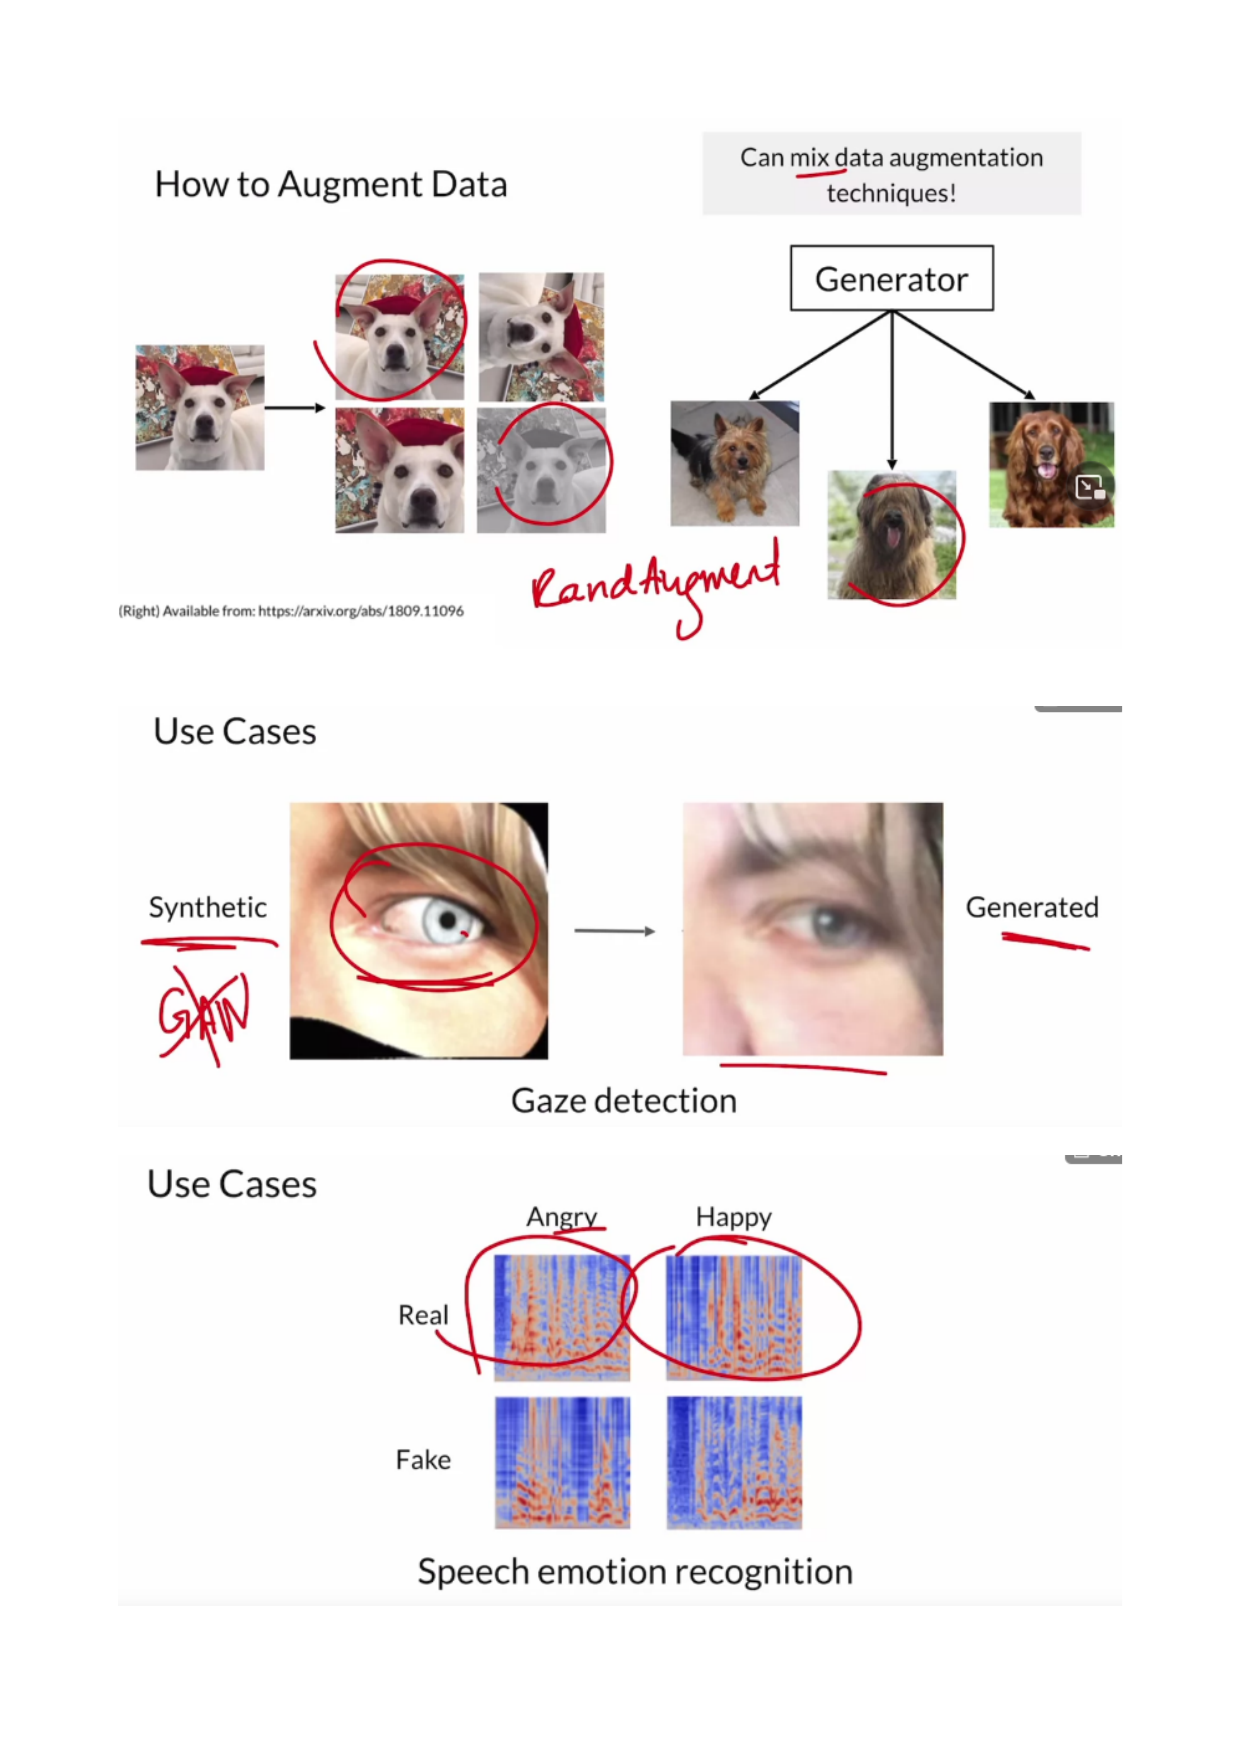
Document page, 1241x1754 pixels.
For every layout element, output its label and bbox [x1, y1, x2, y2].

picture [118, 706, 1123, 1127]
picture [118, 1155, 1123, 1606]
picture [118, 118, 1123, 649]
